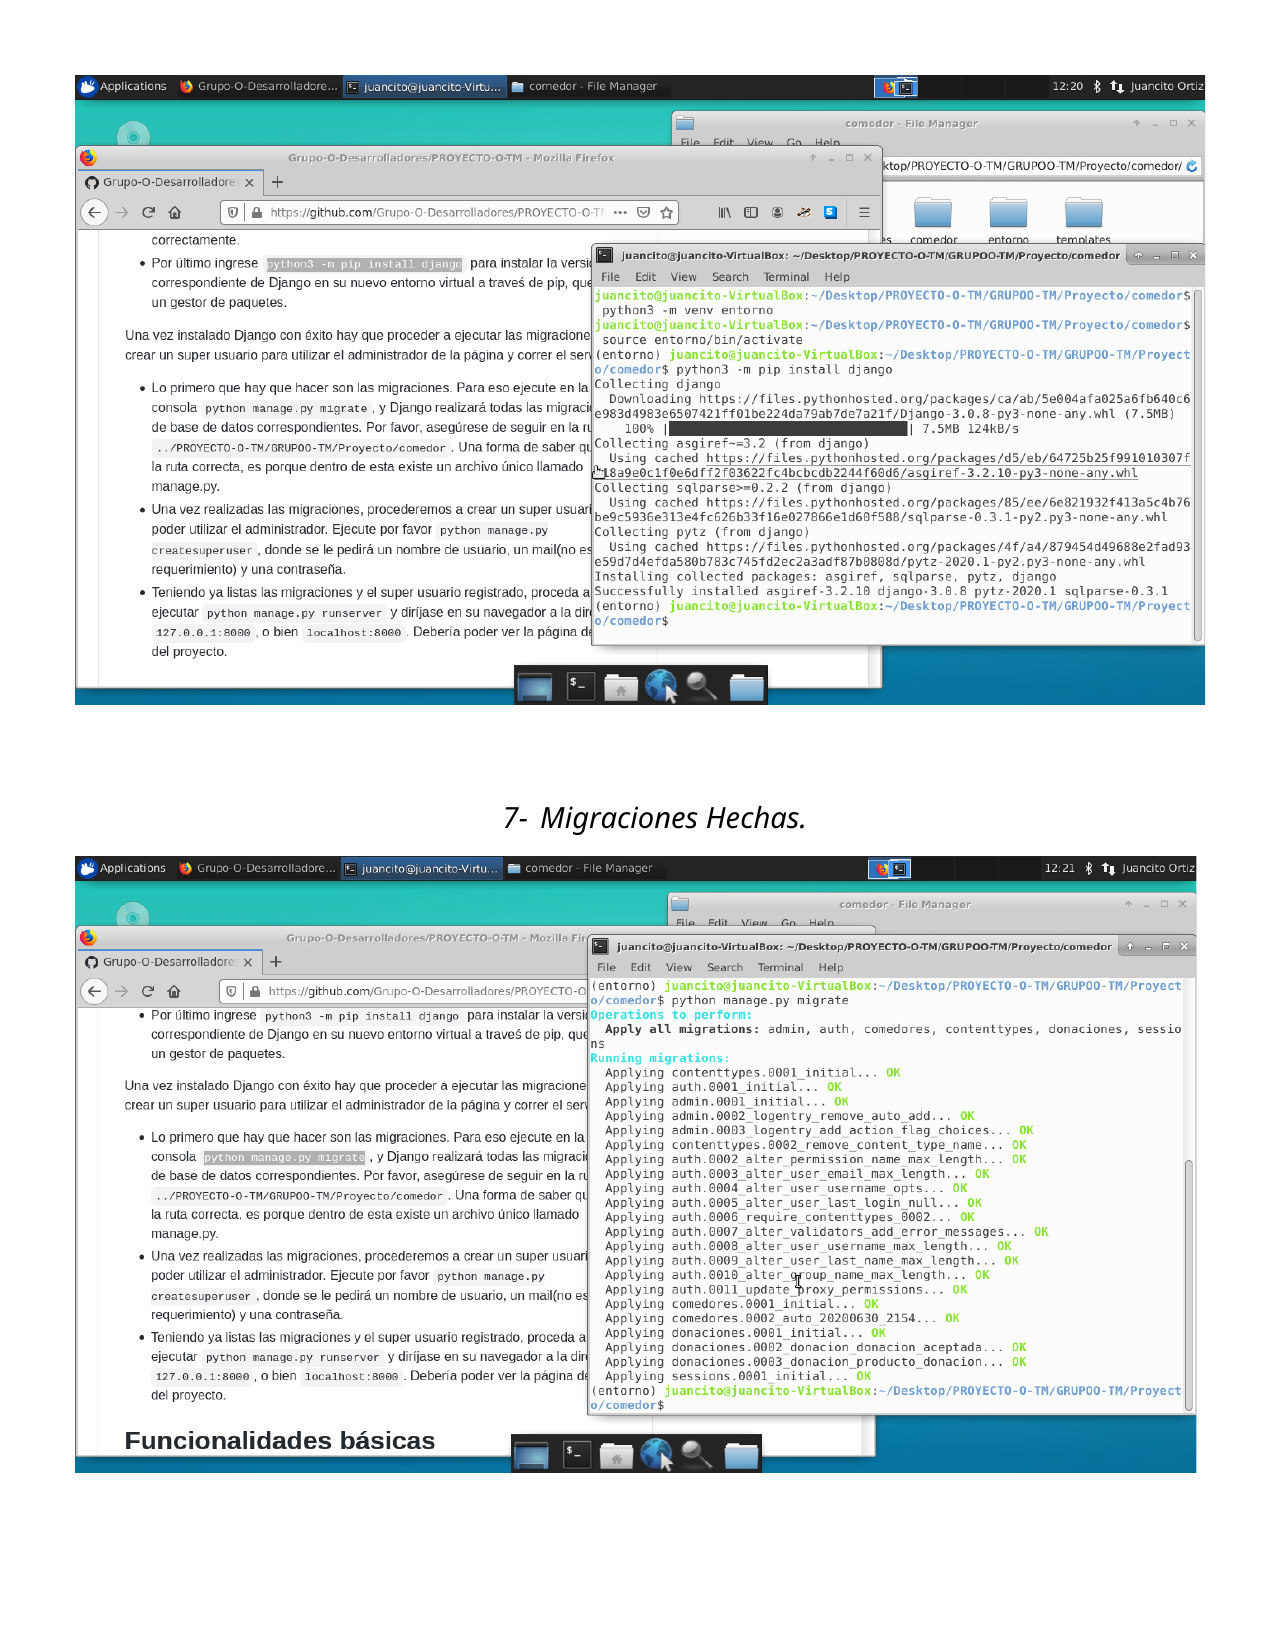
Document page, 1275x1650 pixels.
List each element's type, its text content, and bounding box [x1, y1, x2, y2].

list Migraciones Hechas. [112, 797, 1200, 837]
